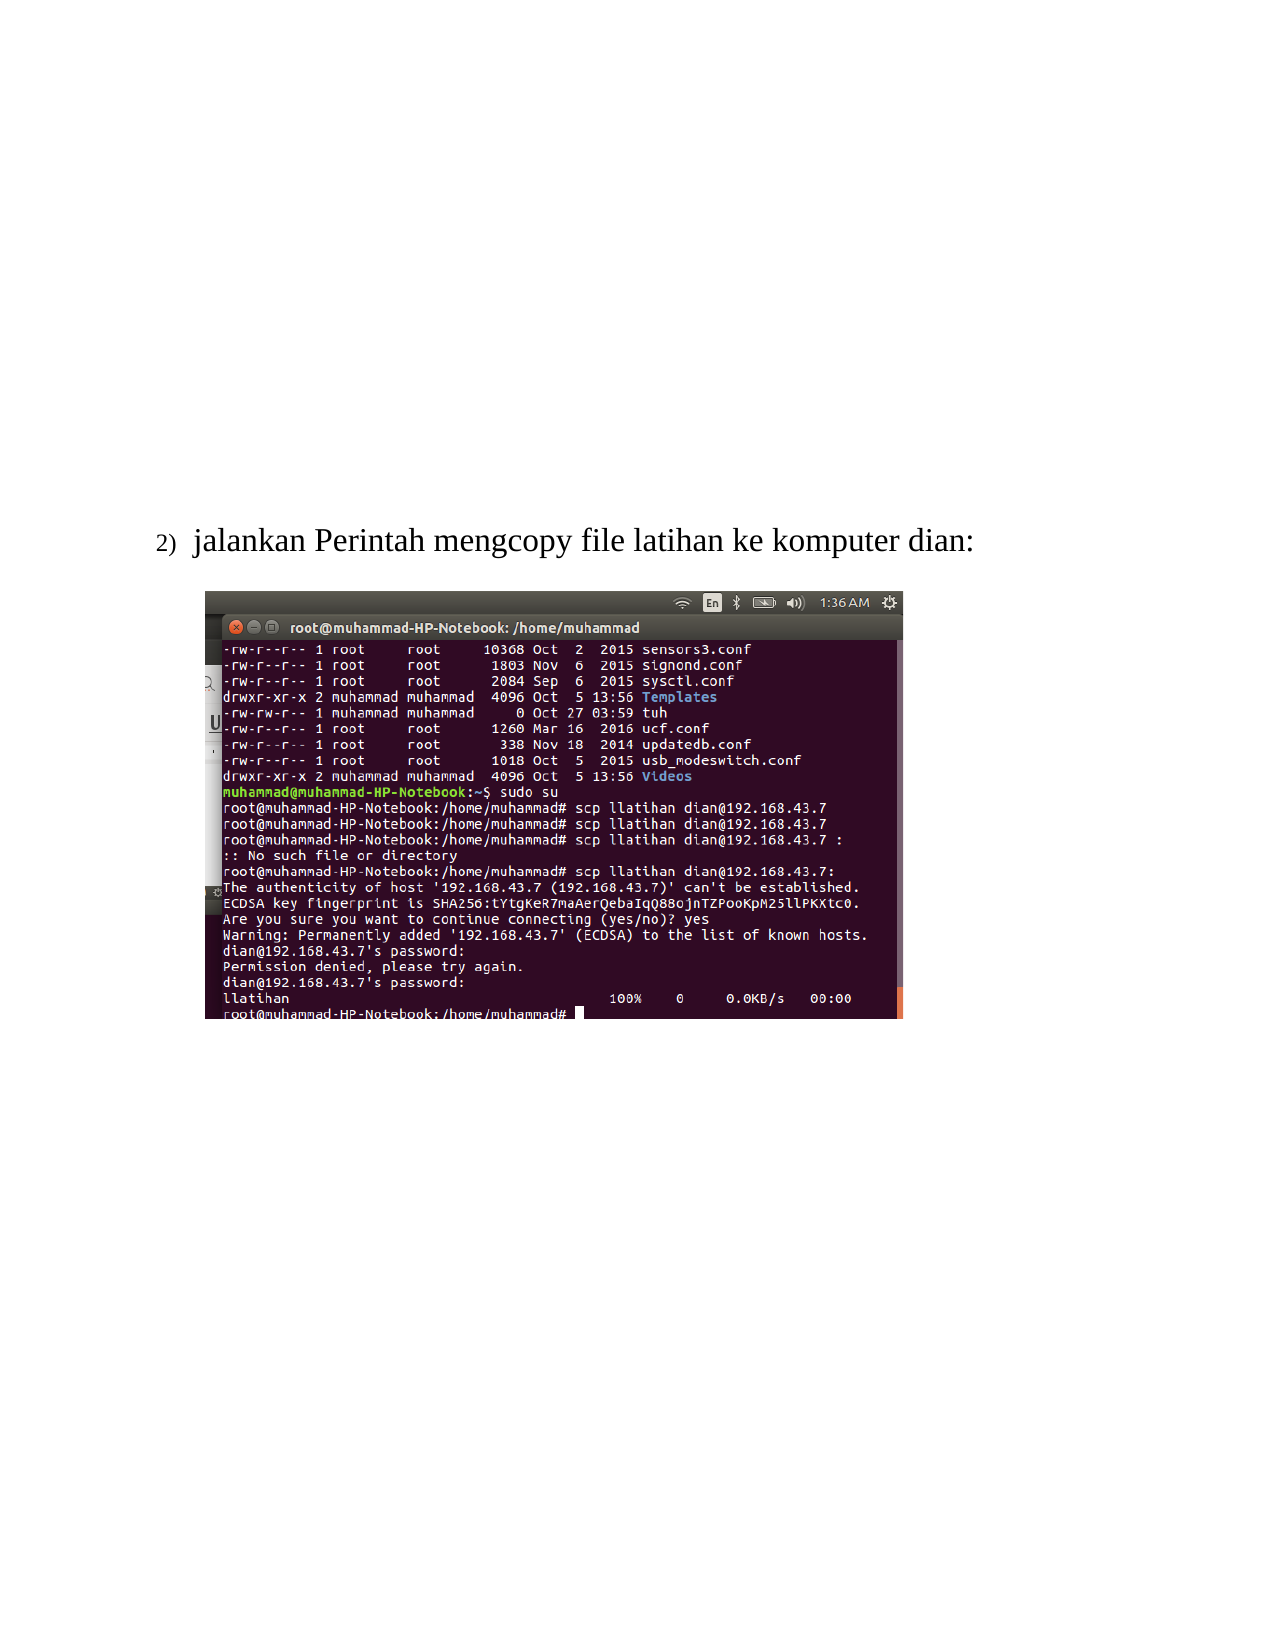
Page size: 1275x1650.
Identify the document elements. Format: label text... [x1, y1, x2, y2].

list jalankan Perintah mengcopy file latihan ke komputer dian: [156, 521, 1157, 559]
